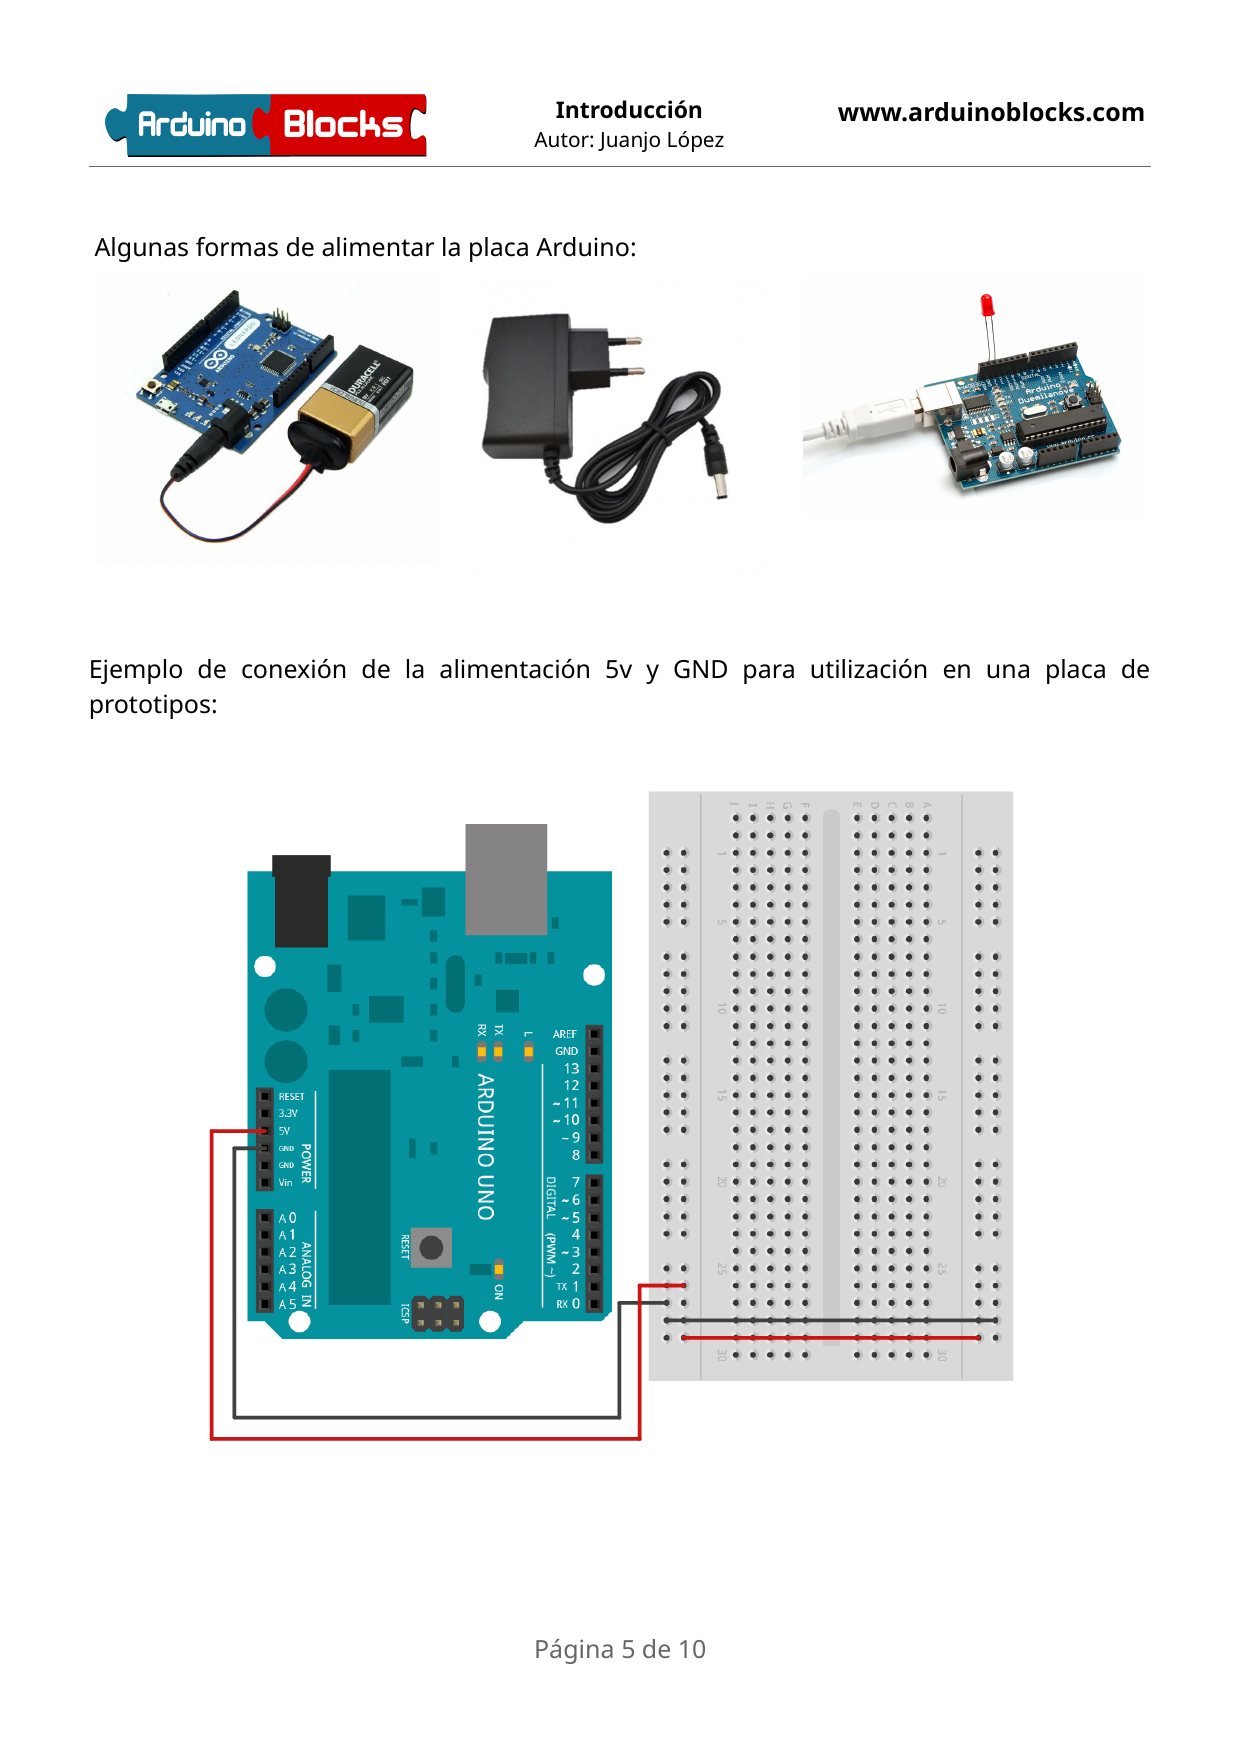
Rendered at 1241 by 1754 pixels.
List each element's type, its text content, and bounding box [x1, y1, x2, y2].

picture [94, 275, 438, 564]
table_header Algunas formas de alimentar la placa Arduino: [89, 224, 1152, 270]
text Ejemplo de conexión de la alimentación 5v y GND para utilización en una placa de prototipos: [88, 652, 1152, 720]
picture [468, 275, 772, 579]
table_cell [443, 270, 797, 584]
picture [170, 754, 1070, 1486]
picture [803, 275, 1146, 517]
table_cell [89, 270, 443, 584]
picture [105, 94, 427, 157]
table_cell [797, 270, 1152, 584]
